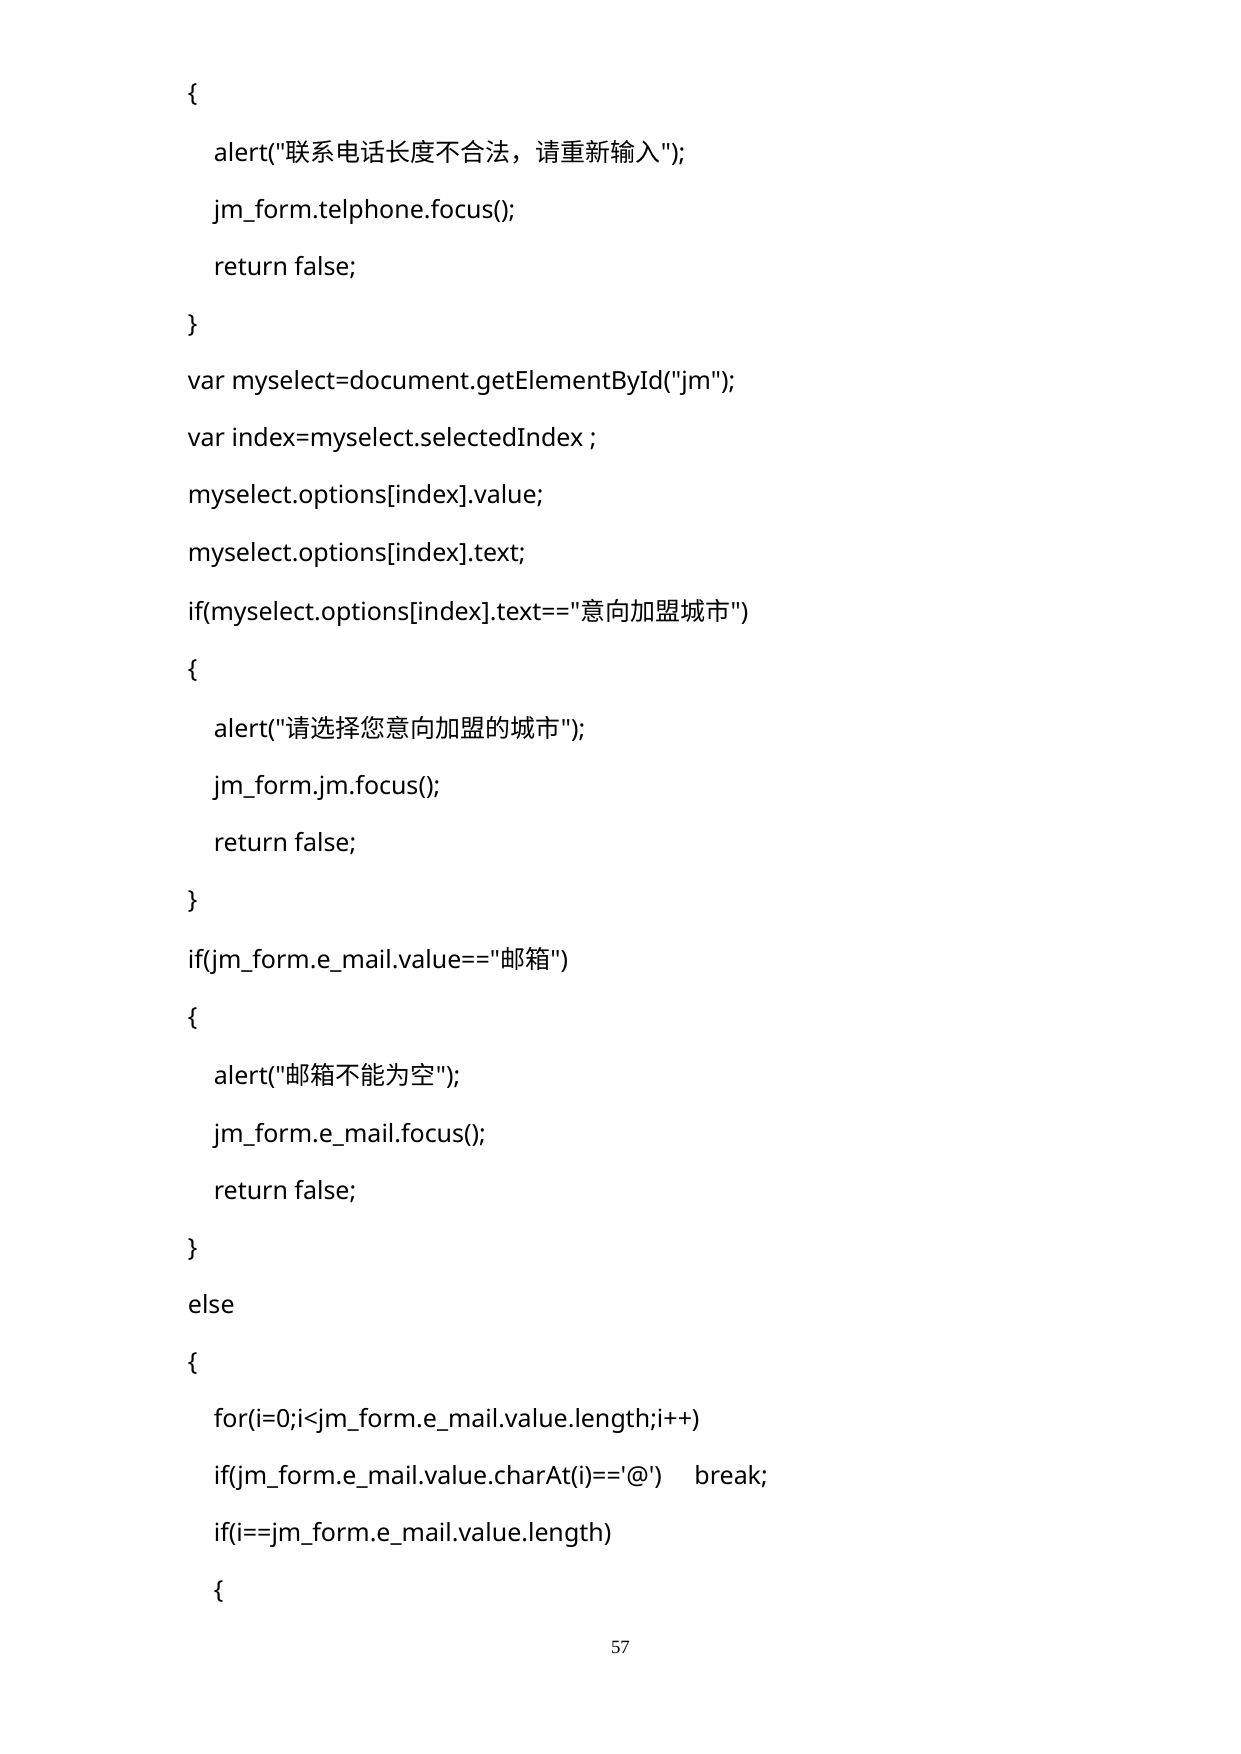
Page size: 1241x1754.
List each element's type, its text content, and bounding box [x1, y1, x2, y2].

text else [118, 1287, 1122, 1321]
text alert("请选择您意向加盟的城市"); [118, 708, 1122, 744]
text { [118, 999, 1122, 1033]
text myselect.options[index].text; [118, 534, 1122, 568]
text if(jm_form.e_mail.value=="邮箱") [118, 939, 1122, 975]
text jm_form.telphone.focus(); [118, 192, 1122, 226]
text var index=myselect.selectedIndex ; [118, 420, 1122, 454]
text jm_form.e_mail.focus(); [118, 1116, 1122, 1149]
text if(jm_form.e_mail.value.charAt(i)=='@') break; [118, 1458, 1122, 1492]
text myselect.options[index].value; [118, 477, 1122, 511]
text } [118, 306, 1122, 340]
text for(i=0;i<jm_form.e_mail.value.length;i++) [118, 1401, 1122, 1435]
text alert("邮箱不能为空"); [118, 1056, 1122, 1092]
text { [118, 1572, 1122, 1606]
text { [118, 651, 1122, 685]
text if(i==jm_form.e_mail.value.length) [118, 1515, 1122, 1549]
text } [118, 882, 1122, 916]
text var myselect=document.getElementById("jm"); [118, 363, 1122, 397]
text return false; [118, 825, 1122, 859]
text return false; [118, 249, 1122, 283]
text } [118, 1230, 1122, 1264]
text jm_form.jm.focus(); [118, 768, 1122, 802]
text { [118, 75, 1122, 109]
text return false; [118, 1173, 1122, 1207]
text { [118, 1344, 1122, 1378]
text if(myselect.options[index].text=="意向加盟城市") [118, 591, 1122, 628]
text alert("联系电话长度不合法，请重新输入"); [118, 132, 1122, 168]
